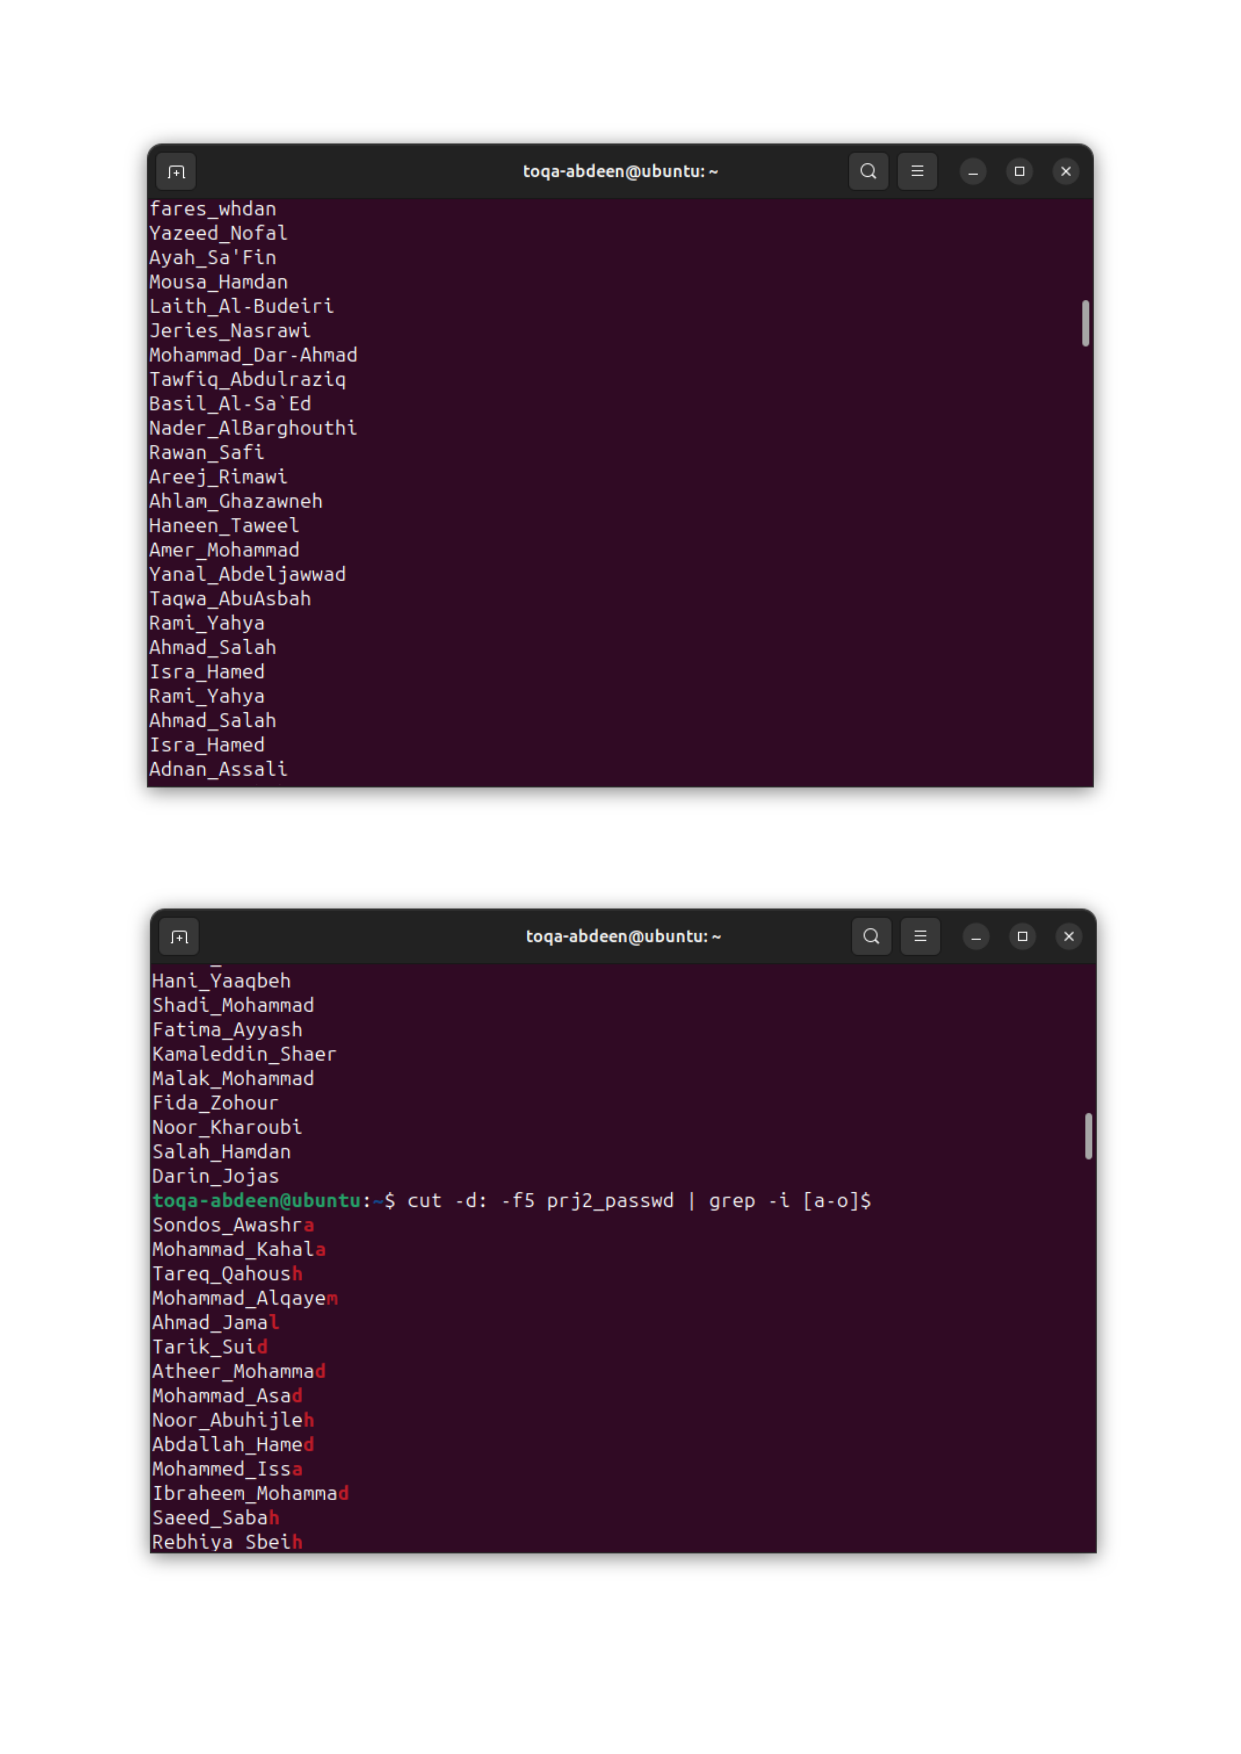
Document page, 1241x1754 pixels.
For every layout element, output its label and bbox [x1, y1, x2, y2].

picture [121, 883, 1126, 1586]
picture [118, 118, 1123, 820]
